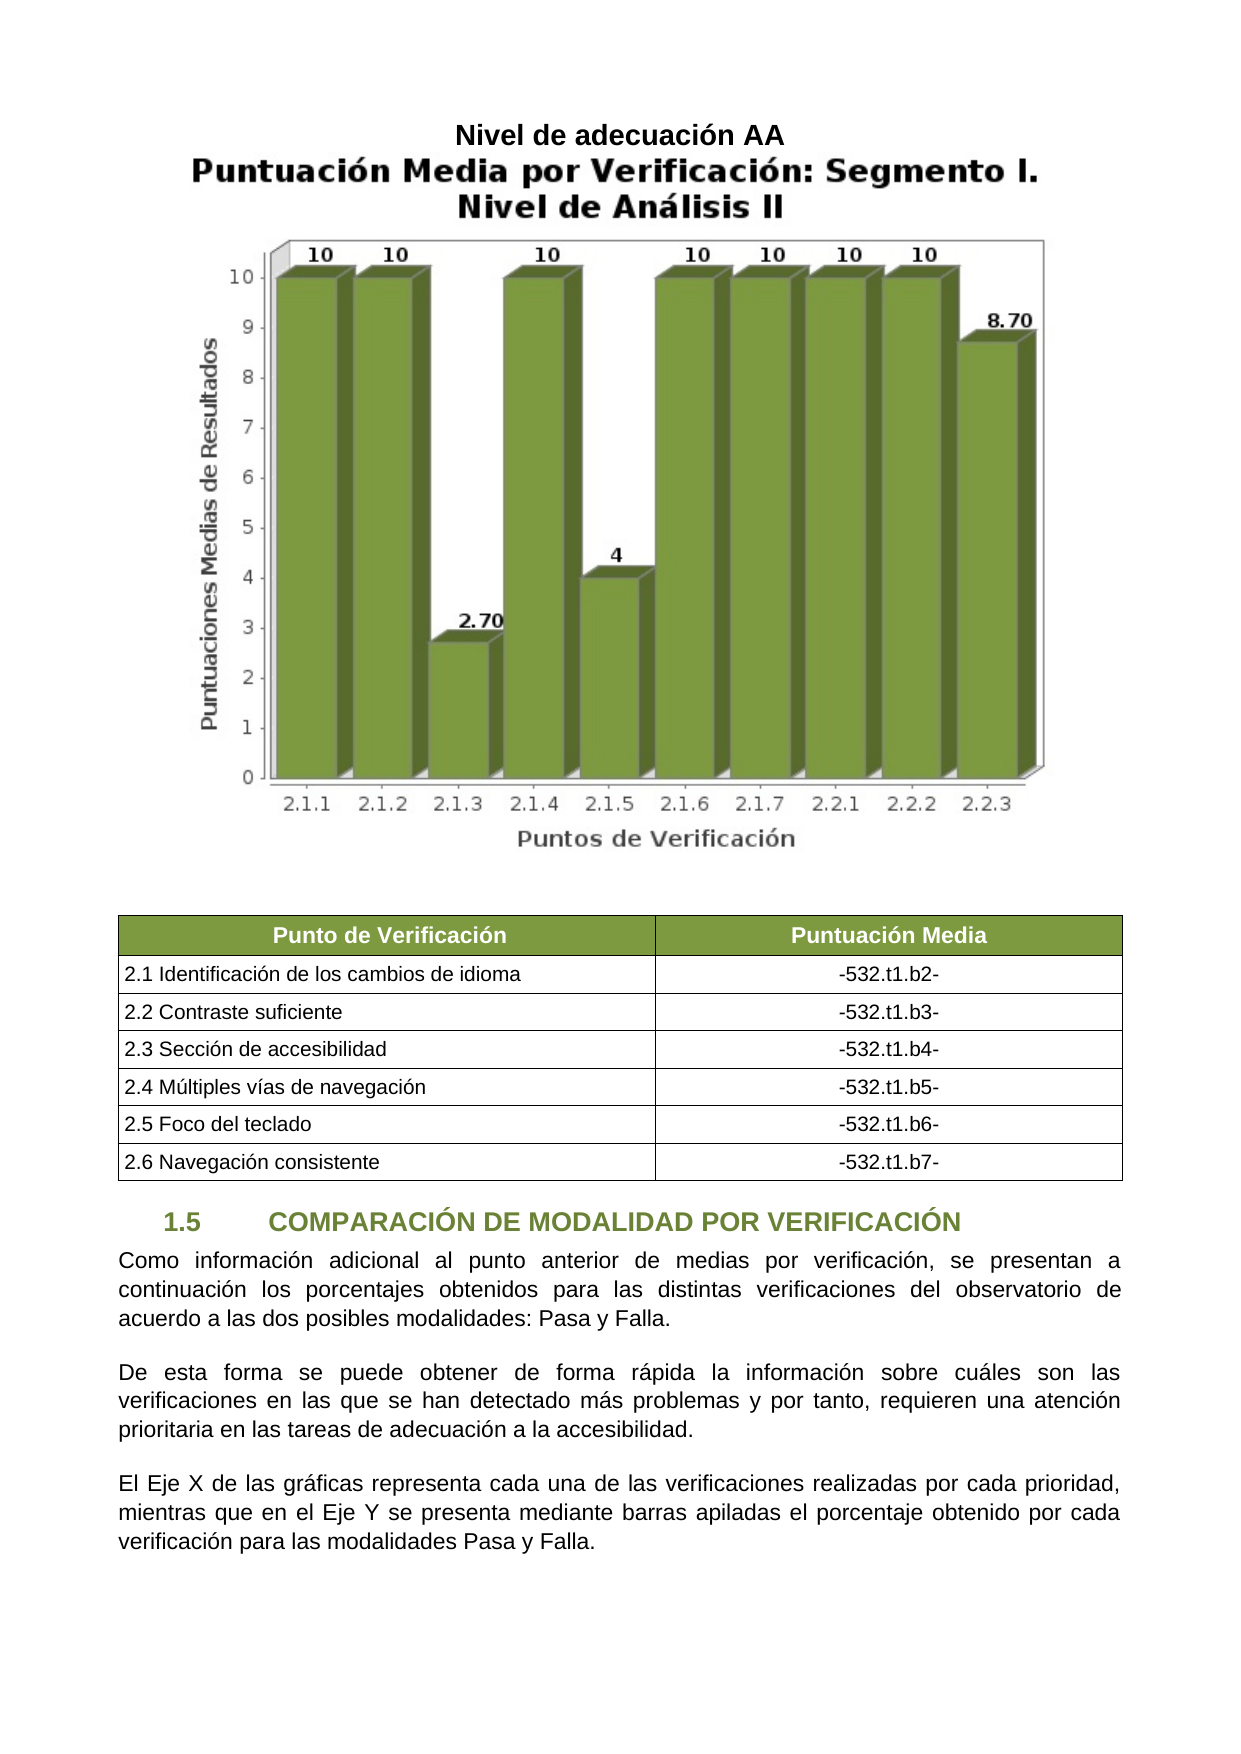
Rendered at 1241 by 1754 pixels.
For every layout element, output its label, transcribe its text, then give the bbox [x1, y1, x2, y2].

text Como información adicional al punto anterior de medias por verificación, se presentan a continuación los porcentajes obtenidos para las distintas verificaciones del observatorio de acuerdo a las dos posibles modalidades: Pasa y Falla. [118, 1247, 1122, 1331]
subtitle Comparación de modalidad por verificación [156, 1206, 1122, 1237]
table_cell 2.1 Identificación de los cambios de idioma [119, 956, 655, 992]
table_cell -532.t1.b7- [656, 1144, 1122, 1180]
table_cell -532.t1.b6- [656, 1106, 1122, 1142]
table_cell -532.t1.b4- [656, 1031, 1122, 1067]
table_header Punto de Verificación [119, 916, 655, 955]
table_cell 2.3 Sección de accesibilidad [119, 1031, 655, 1067]
table_cell 2.2 Contraste suficiente [119, 994, 655, 1030]
text El Eje X de las gráficas representa cada una de las verificaciones realizadas por cada prioridad, mientras que en el Eje Y se presenta mediante barras apiladas el porcentaje obtenido por cada verificación para las modalidades Pasa y Falla. [118, 1470, 1122, 1554]
table_cell -532.t1.b2- [656, 956, 1122, 992]
picture [178, 151, 1062, 861]
table_cell 2.6 Navegación consistente [119, 1144, 655, 1180]
table_header Puntuación Media [656, 916, 1122, 955]
table_cell -532.t1.b3- [656, 994, 1122, 1030]
text De esta forma se puede obtener de forma rápida la información sobre cuáles son las verificaciones en las que se han detectado más problemas y por tanto, requieren una atención prioritaria en las tareas de adecuación a la accesibilidad. [118, 1358, 1122, 1443]
table_cell 2.4 Múltiples vías de navegación [119, 1069, 655, 1105]
table_cell 2.5 Foco del teclado [119, 1106, 655, 1142]
text Nivel de adecuación AA [118, 118, 1122, 152]
table_cell -532.t1.b5- [656, 1069, 1122, 1105]
